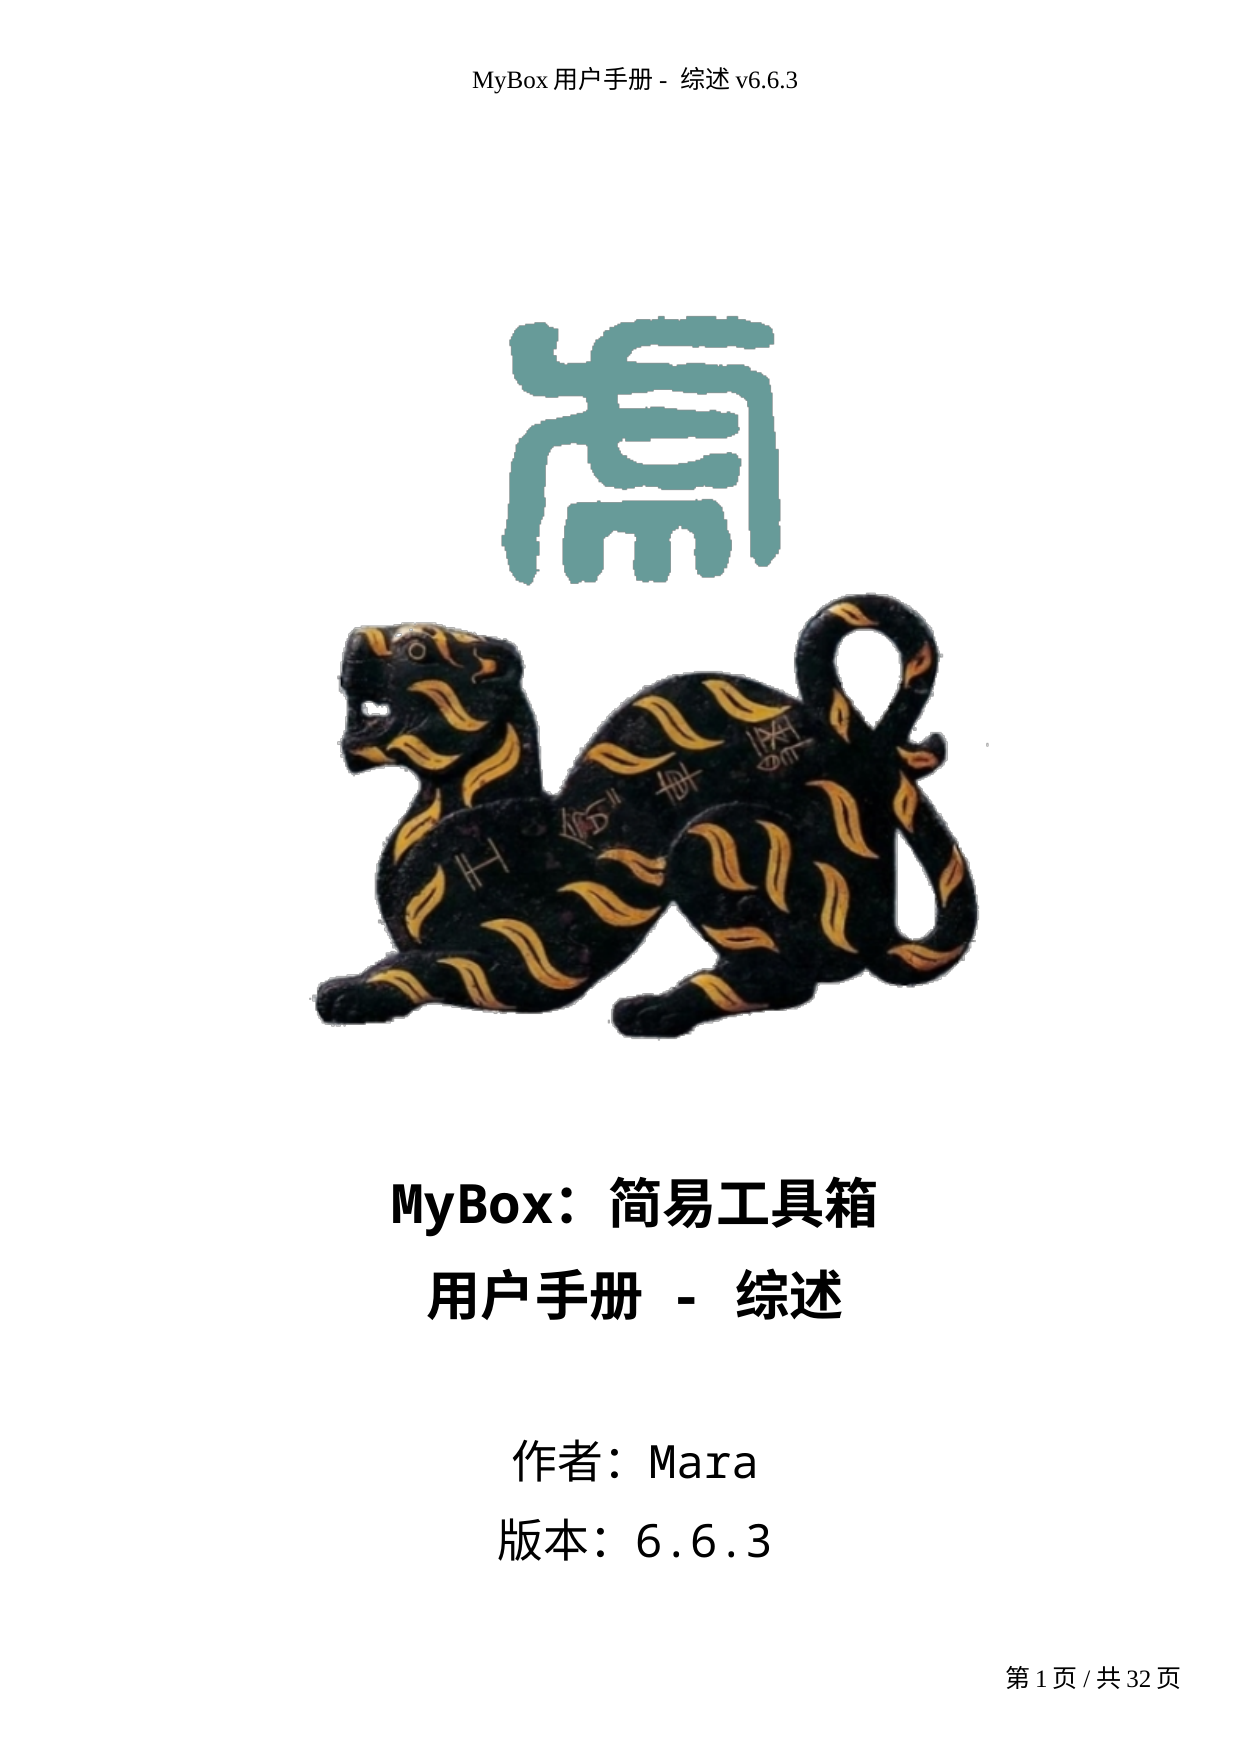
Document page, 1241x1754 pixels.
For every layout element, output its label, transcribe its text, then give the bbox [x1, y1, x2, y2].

picture [244, 268, 1026, 1050]
subtitle MyBox：简易工具箱 [88, 1161, 1181, 1239]
text 作者：Mara [88, 1426, 1181, 1492]
text 用户手册 - 综述 [88, 1252, 1181, 1331]
text 版本：6.6.3 [88, 1505, 1181, 1571]
